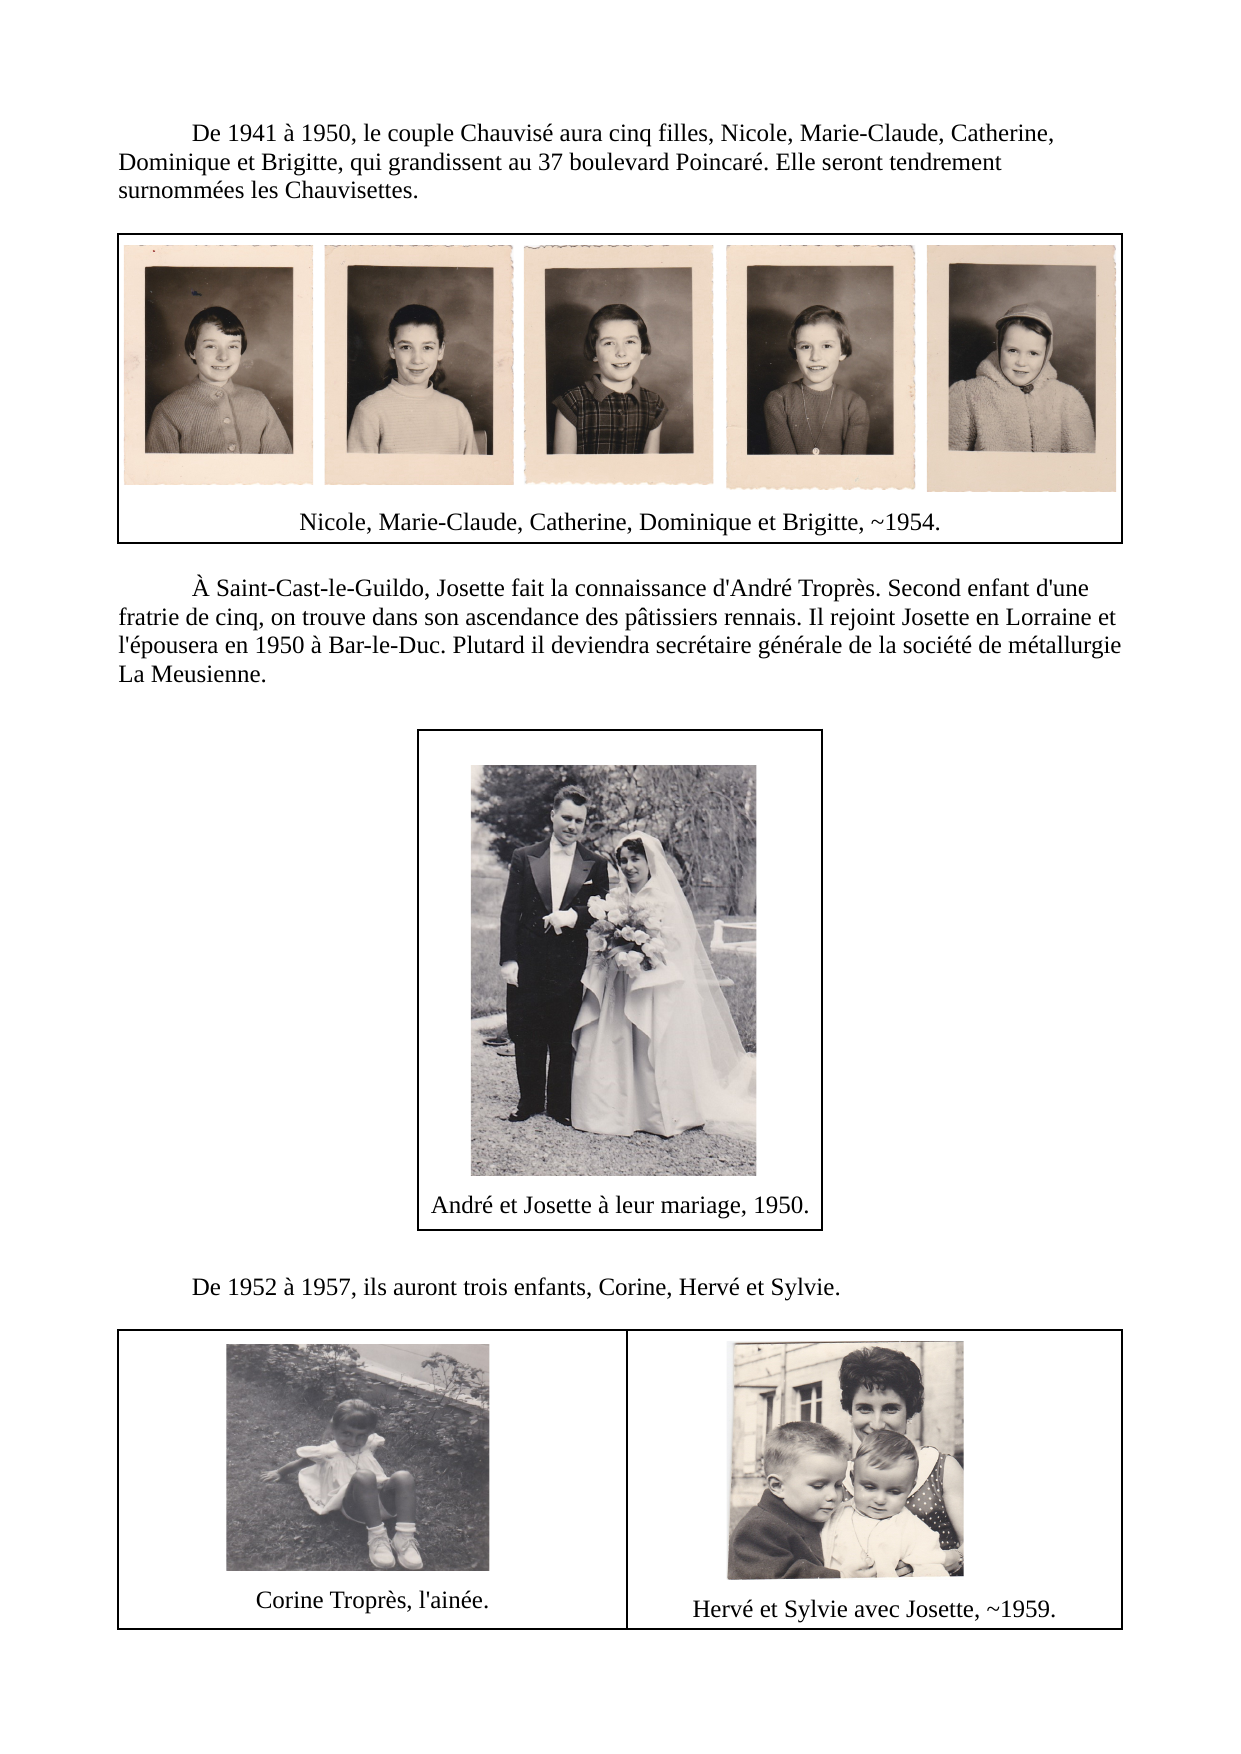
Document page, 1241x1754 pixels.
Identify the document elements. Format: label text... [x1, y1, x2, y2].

picture [926, 245, 1117, 492]
picture [324, 245, 514, 485]
table_header [119, 485, 319, 502]
table_header Corine Troprès, l'ainée. [119, 1331, 626, 1628]
table_header [720, 235, 921, 489]
text De 1941 à 1950, le couple Chauvisé aura cinq filles, Nicole, Marie-Claude, Catherine, Dominique et Brigitte, qui grandissent au 37 boulevard Poincaré. Elle seront tendrement surnommées les Chauvisettes. [118, 118, 1122, 204]
table_header [921, 235, 1121, 502]
table_header [520, 485, 720, 502]
table_header [319, 485, 519, 502]
picture [470, 765, 757, 1176]
text André et Josette à leur mariage, 1950. [428, 739, 812, 1219]
picture [523, 245, 714, 485]
table_header [720, 490, 921, 502]
table_header [520, 235, 720, 484]
table_header Hervé et Sylvie avec Josette, ~1959. [628, 1331, 1121, 1628]
table_header [319, 235, 519, 484]
text À Saint-Cast-le-Guildo, Josette fait la connaissance d'André Troprès. Second enfant d'une fratrie de cinq, on trouve dans son ascendance des pâtissiers rennais. Il rejoint Josette en Lorraine et l'épousera en 1950 à Bar-le-Duc. Plutard il deviendra secrétaire générale de la société de métallurgie La Meusienne. [118, 573, 1122, 688]
picture [726, 1341, 964, 1580]
text De 1952 à 1957, ils auront trois enfants, Corine, Hervé et Sylvie. [118, 1272, 1122, 1300]
table_cell Nicole, Marie-Claude, Catherine, Dominique et Brigitte, ~1954. [119, 502, 1121, 542]
table_header [119, 235, 319, 484]
picture [226, 1344, 490, 1571]
picture [726, 245, 916, 490]
picture [123, 245, 314, 485]
